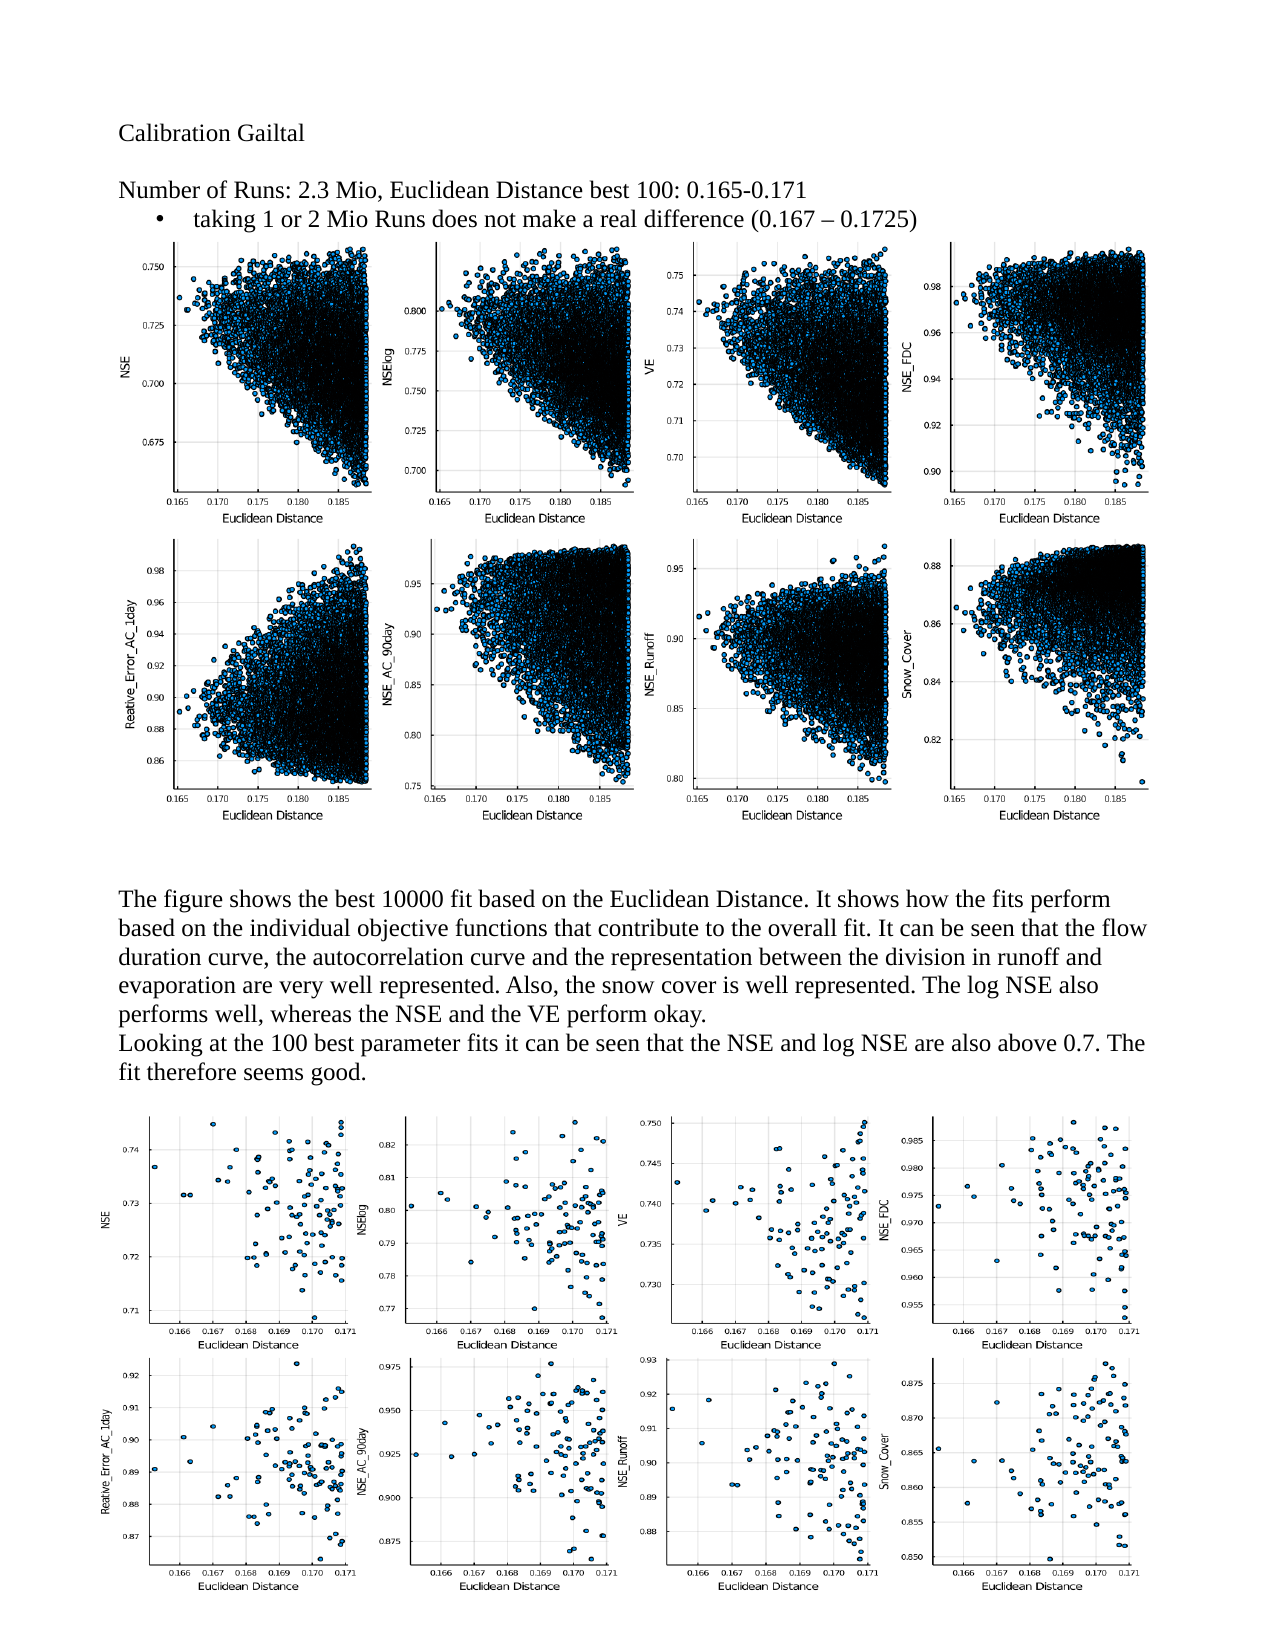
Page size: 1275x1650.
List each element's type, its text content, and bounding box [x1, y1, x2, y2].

picture [101, 1109, 1140, 1592]
picture [118, 233, 1157, 827]
list taking 1 or 2 Mio Runs does not make a real difference (0.167 – 0.1725) [156, 204, 1157, 233]
text Number of Runs: 2.3 Mio, Euclidean Distance best 100: 0.165-0.171 [118, 176, 1157, 204]
text The figure shows the best 10000 fit based on the Euclidean Distance. It shows how the fits perform based on the individual objective functions that contribute to the overall fit. It can be seen that the flow duration curve, the autocorrelation curve and the representation between the division in runoff and evaporation are very well represented. Also, the snow cover is well represented. The log NSE also performs well, whereas the NSE and the VE perform okay. [118, 884, 1157, 1028]
text Looking at the 100 best parameter fits it can be seen that the NSE and log NSE are also above 0.7. The fit therefore seems good. [118, 1028, 1157, 1085]
text Calibration Gailtal [118, 118, 1157, 147]
